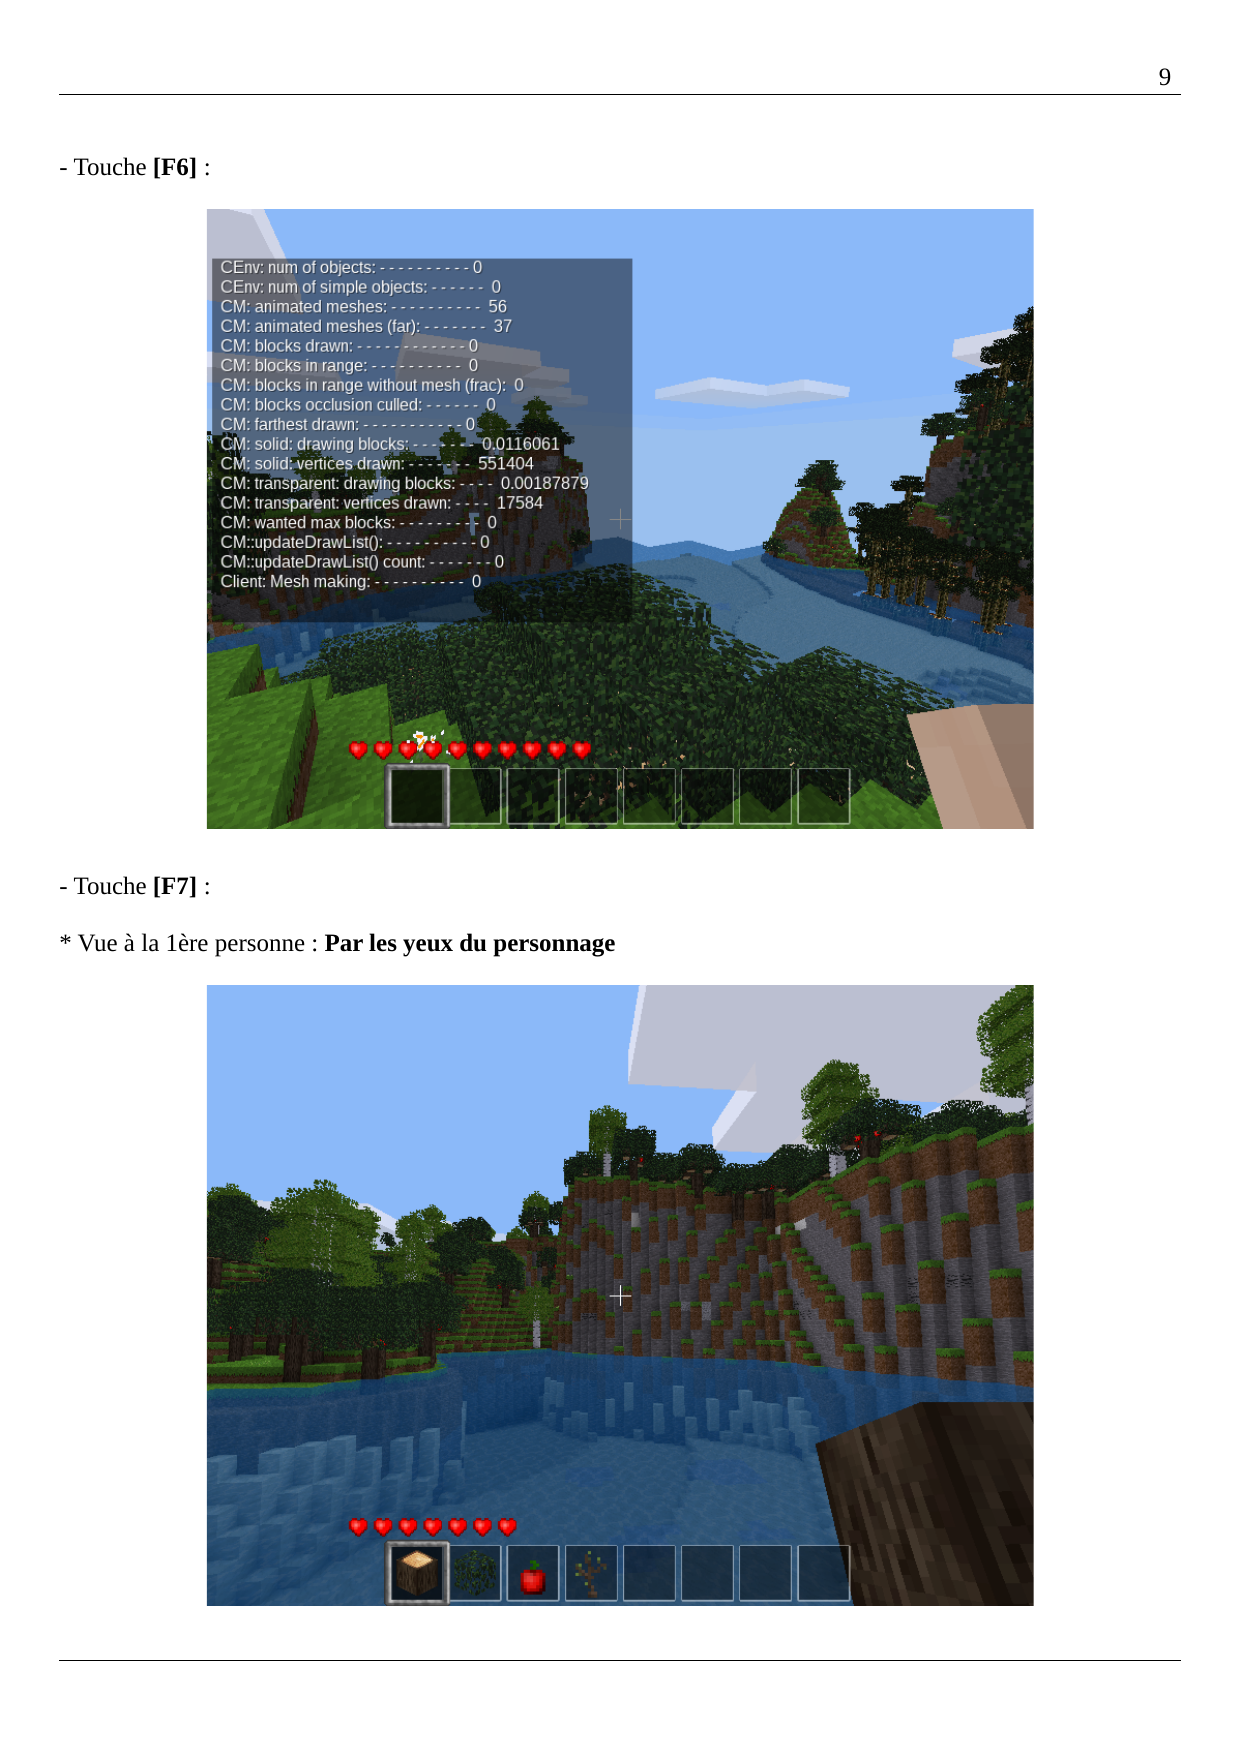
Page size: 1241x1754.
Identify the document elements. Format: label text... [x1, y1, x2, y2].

picture [206, 209, 1034, 829]
subtitle - Touche [F7] : [59, 871, 1181, 899]
subtitle * Vue à la 1ère personne : Par les yeux du personnage [59, 928, 1181, 957]
picture [206, 985, 1034, 1606]
subtitle - Touche [F6] : [59, 152, 1181, 181]
